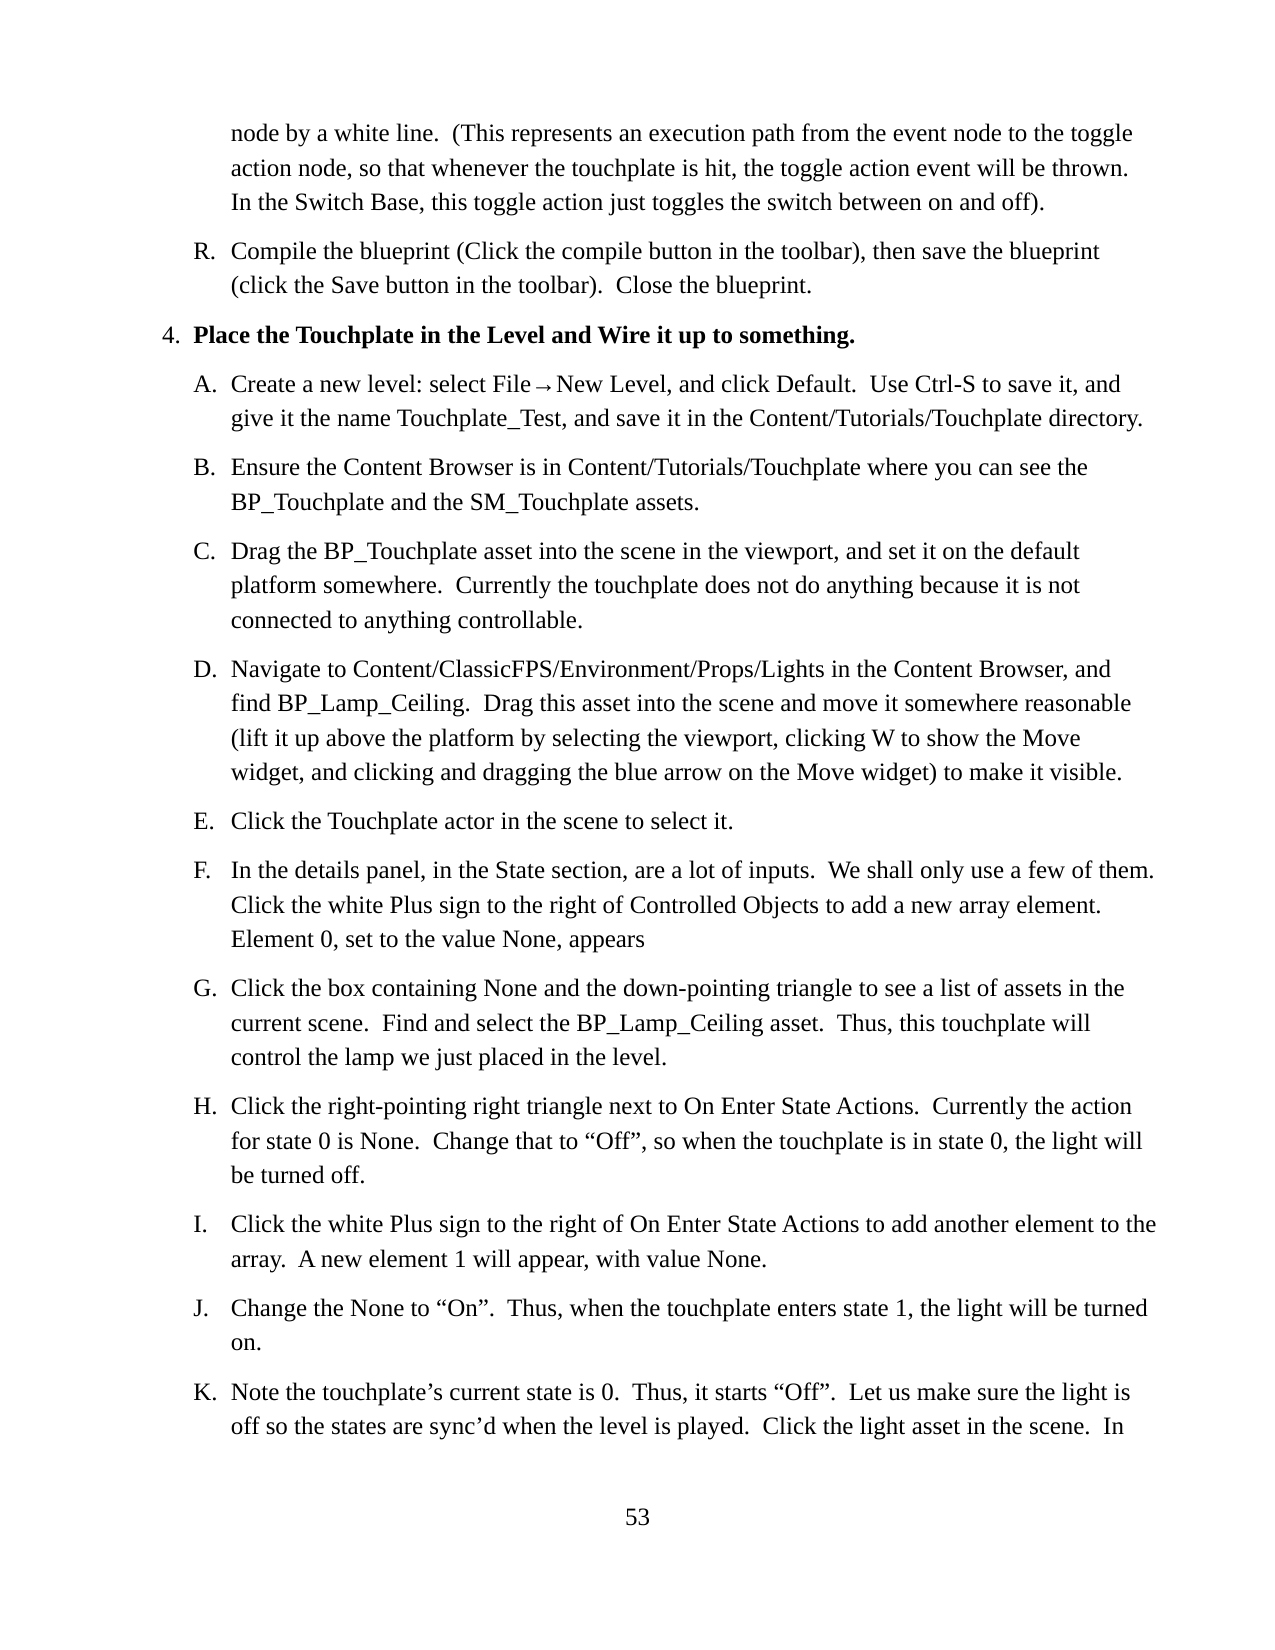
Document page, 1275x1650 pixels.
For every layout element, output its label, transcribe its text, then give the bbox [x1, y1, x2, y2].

list Click the right-pointing right triangle next to On Enter State Actions. Currently the action for state 0 is None. Change that to “Off”, so when the touchplate is in state 0, the light will be turned off. [193, 1091, 1157, 1189]
list Navigate to Content/ClassicFPS/Environment/Props/Lights in the Content Browser, and find BP_Lamp_Ceiling. Drag this asset into the scene and move it somewhere reasonable (lift it up above the platform by selecting the viewport, clicking W to show the Move widget, and clicking and dragging the blue arrow on the Move widget) to make it visible. [193, 654, 1157, 786]
list Place the Touchplate in the Level and Wire it up to something. [156, 320, 1157, 348]
list Click the box containing None and the down-pointing triangle to see a list of assets in the current scene. Find and select the BP_Lamp_Ceiling asset. Thus, this touchplate will control the lamp we just placed in the level. [193, 973, 1157, 1071]
list Click the white Plus sign to the right of On Enter State Actions to add another element to the array. A new element 1 will appear, with value None. [193, 1209, 1157, 1273]
list node by a white line. (This represents an execution path from the event node to the toggle action node, so that whenever the touchplate is hit, the toggle action event will be thrown. In the Switch Base, this toggle action just toggles the switch between on and off). [193, 118, 1157, 216]
list Drag the BP_Touchplate asset into the scene in the viewport, and set it on the default platform somewhere. Currently the touchplate does not do anything because it is not connected to anything controllable. [193, 536, 1157, 633]
list In the details panel, in the State section, are a lot of inputs. We shall only use a few of them. Click the white Plus sign to the right of Controlled Objects to add a new array element. Element 0, set to the value None, appears [193, 855, 1157, 953]
list Change the None to “On”. Thus, when the touchplate enters state 1, the light will be turned on. [193, 1293, 1157, 1356]
list Note the touchplate’s current state is 0. Thus, it starts “Off”. Let us make sure the light is off so the states are sync’d when the level is played. Click the light asset in the scene. In [193, 1377, 1157, 1440]
list Click the Touchplate actor in the scene to select it. [193, 806, 1157, 835]
list Compile the blueprint (Click the compile button in the toolbar), then save the blueprint (click the Save button in the toolbar). Close the blueprint. [193, 236, 1157, 299]
list Create a new level: select File→New Level, and click Default. Use Ctrl-S to save it, and give it the name Touchplate_Test, and save it in the Content/Tutorials/Touchplate directory. [193, 369, 1157, 432]
list Ensure the Content Browser is in Content/Tutorials/Touchplate where you can see the BP_Touchplate and the SM_Touchplate assets. [193, 452, 1157, 516]
